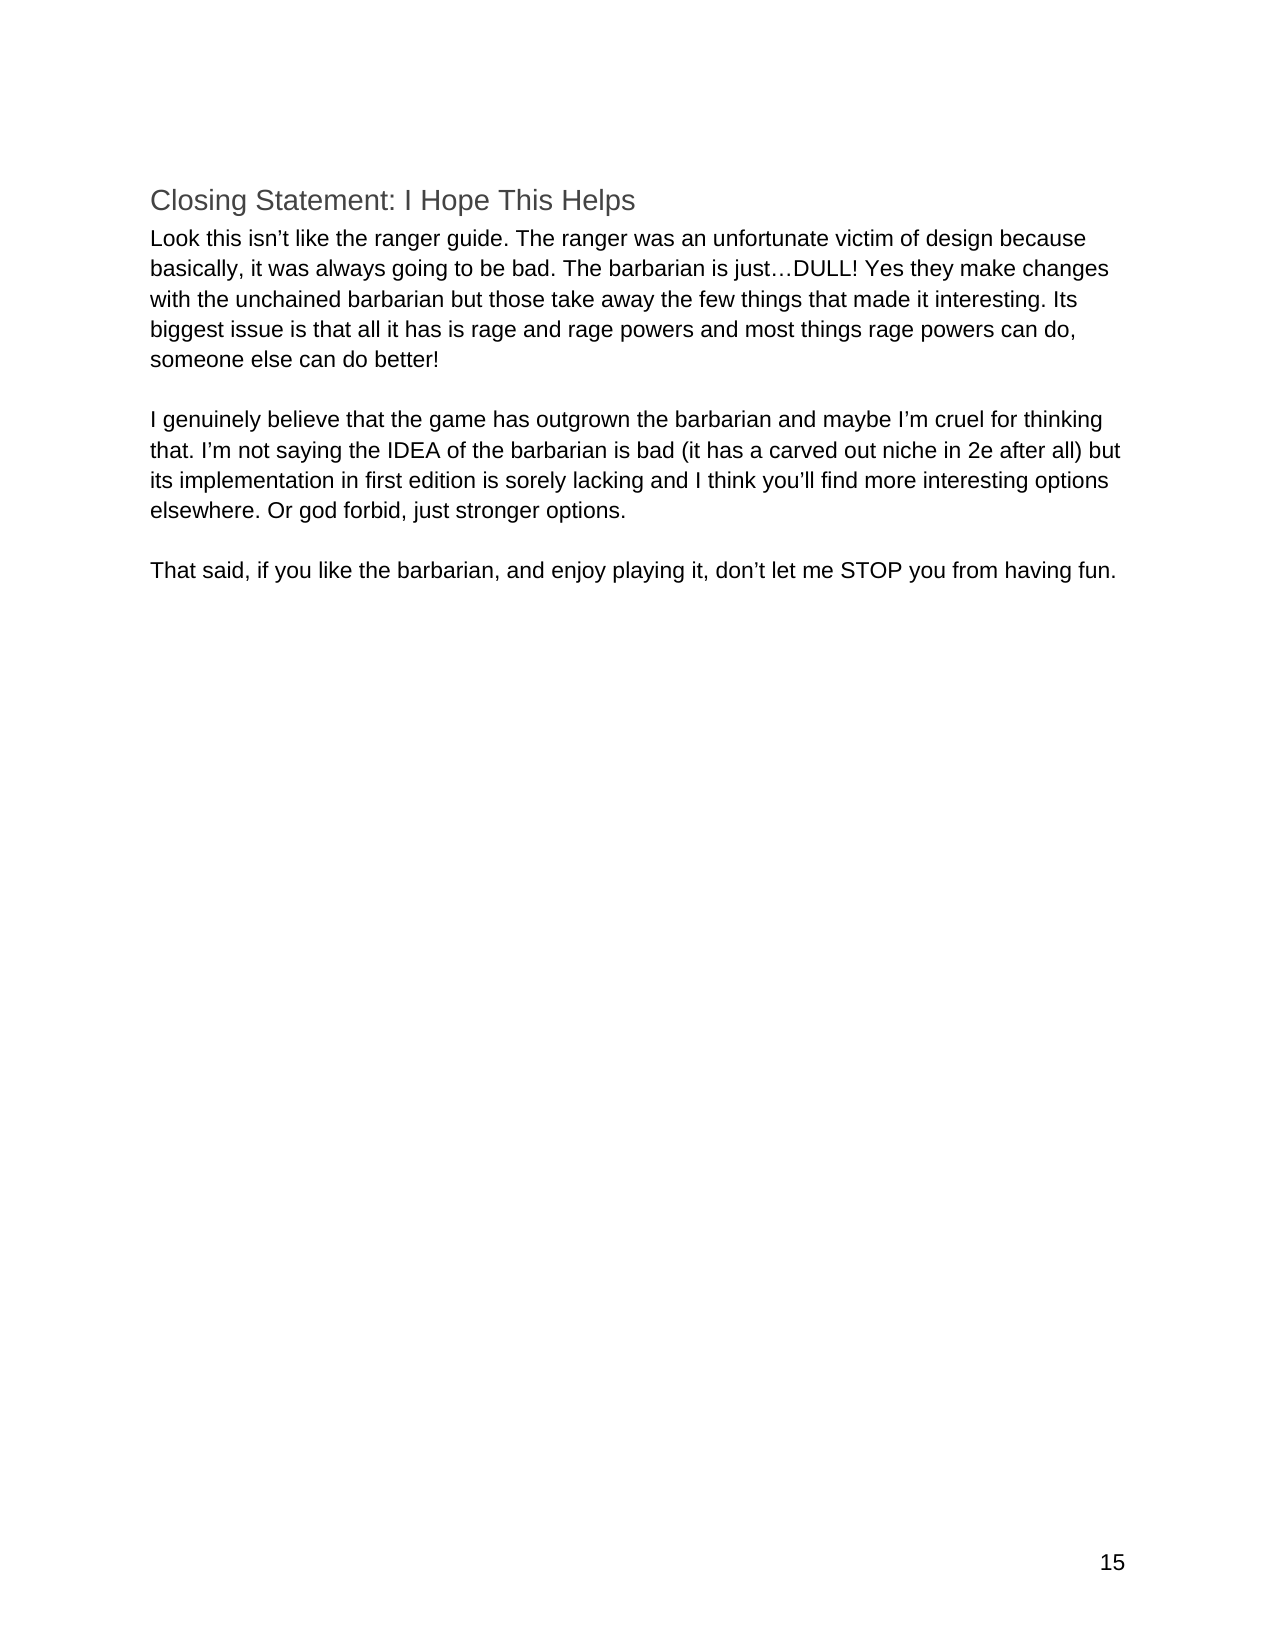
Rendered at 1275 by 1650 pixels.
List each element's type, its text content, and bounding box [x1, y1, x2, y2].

text Look this isn’t like the ranger guide. The ranger was an unfortunate victim of design because basically, it was always going to be bad. The barbarian is just…DULL! Yes they make changes with the unchained barbarian but those take away the few things that made it interesting. Its biggest issue is that all it has is rage and rage powers and most things rage powers can do, someone else can do better! [150, 225, 1125, 372]
subtitle Closing Statement: I Hope This Helps [150, 183, 1125, 217]
text I genuinely believe that the game has outgrown the barbarian and maybe I’m cruel for thinking that. I’m not saying the IDEA of the barbarian is bad (it has a carved out niche in 2e after all) but its implementation in first edition is sorely lacking and I think you’ll find more interesting options elsewhere. Or god forbid, just stronger options. [150, 406, 1125, 523]
text That said, if you like the barbarian, and enjoy playing it, don’t let me STOP you from having fun. [150, 557, 1125, 584]
